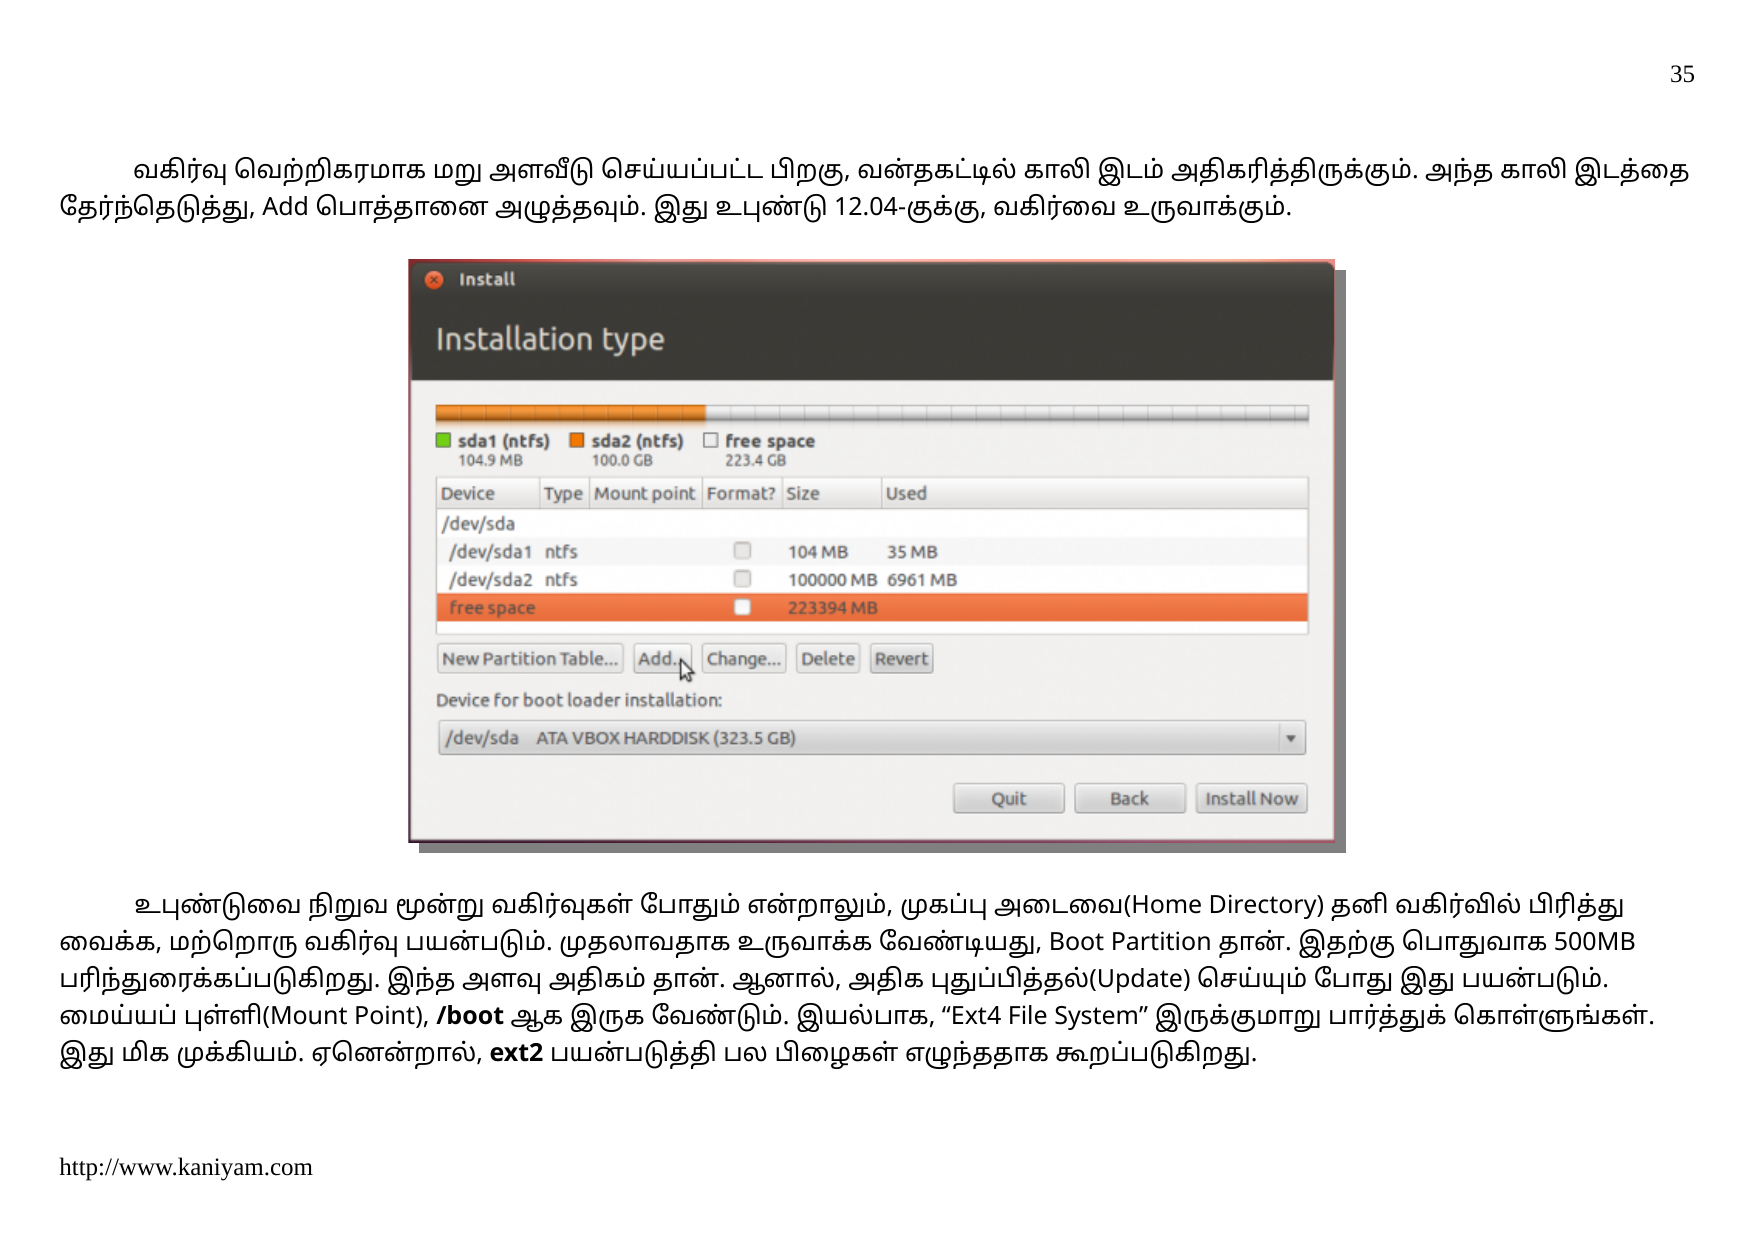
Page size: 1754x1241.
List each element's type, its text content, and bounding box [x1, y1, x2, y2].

picture [408, 259, 1335, 843]
text உபுண்டுவை நிறுவ மூன்று வகிர்வுகள் போதும் என்றாலும், முகப்பு அடைவை(Home Directory) தனி வகிர்வில் பிரித்து வைக்க, மற்றொரு வகிர்வு பயன்படும். முதலாவதாக உருவாக்க வேண்டியது, Boot Partition தான். இதற்கு பொதுவாக 500MB பரிந்துரைக்கப்படுகிறது. இந்த அளவு அதிகம் தான். ஆனால், அதிக புதுப்பித்தல்(Update) செய்யும் போது இது பயன்படும். மைய்யப் புள்ளி(Mount Point), /boot ஆக இருக வேண்டும். இயல்பாக, “Ext4 File System” இருக்குமாறு பார்த்துக் கொள்ளுங்கள். இது மிக முக்கியம். ஏனென்றால், ext2 பயன்படுத்தி பல பிழைகள் எழுந்ததாக கூறப்படுகிறது. [59, 887, 1695, 1072]
text வகிர்வு வெற்றிகரமாக மறு அளவீடு செய்யப்பட்ட பிறகு, வன்தகட்டில் காலி இடம் அதிகரித்திருக்கும். அந்த காலி இடத்தை தேர்ந்தெடுத்து, Add பொத்தானை அழுத்தவும். இது உபுண்டு 12.04-குக்கு, வகிர்வை உருவாக்கும். [59, 151, 1695, 225]
